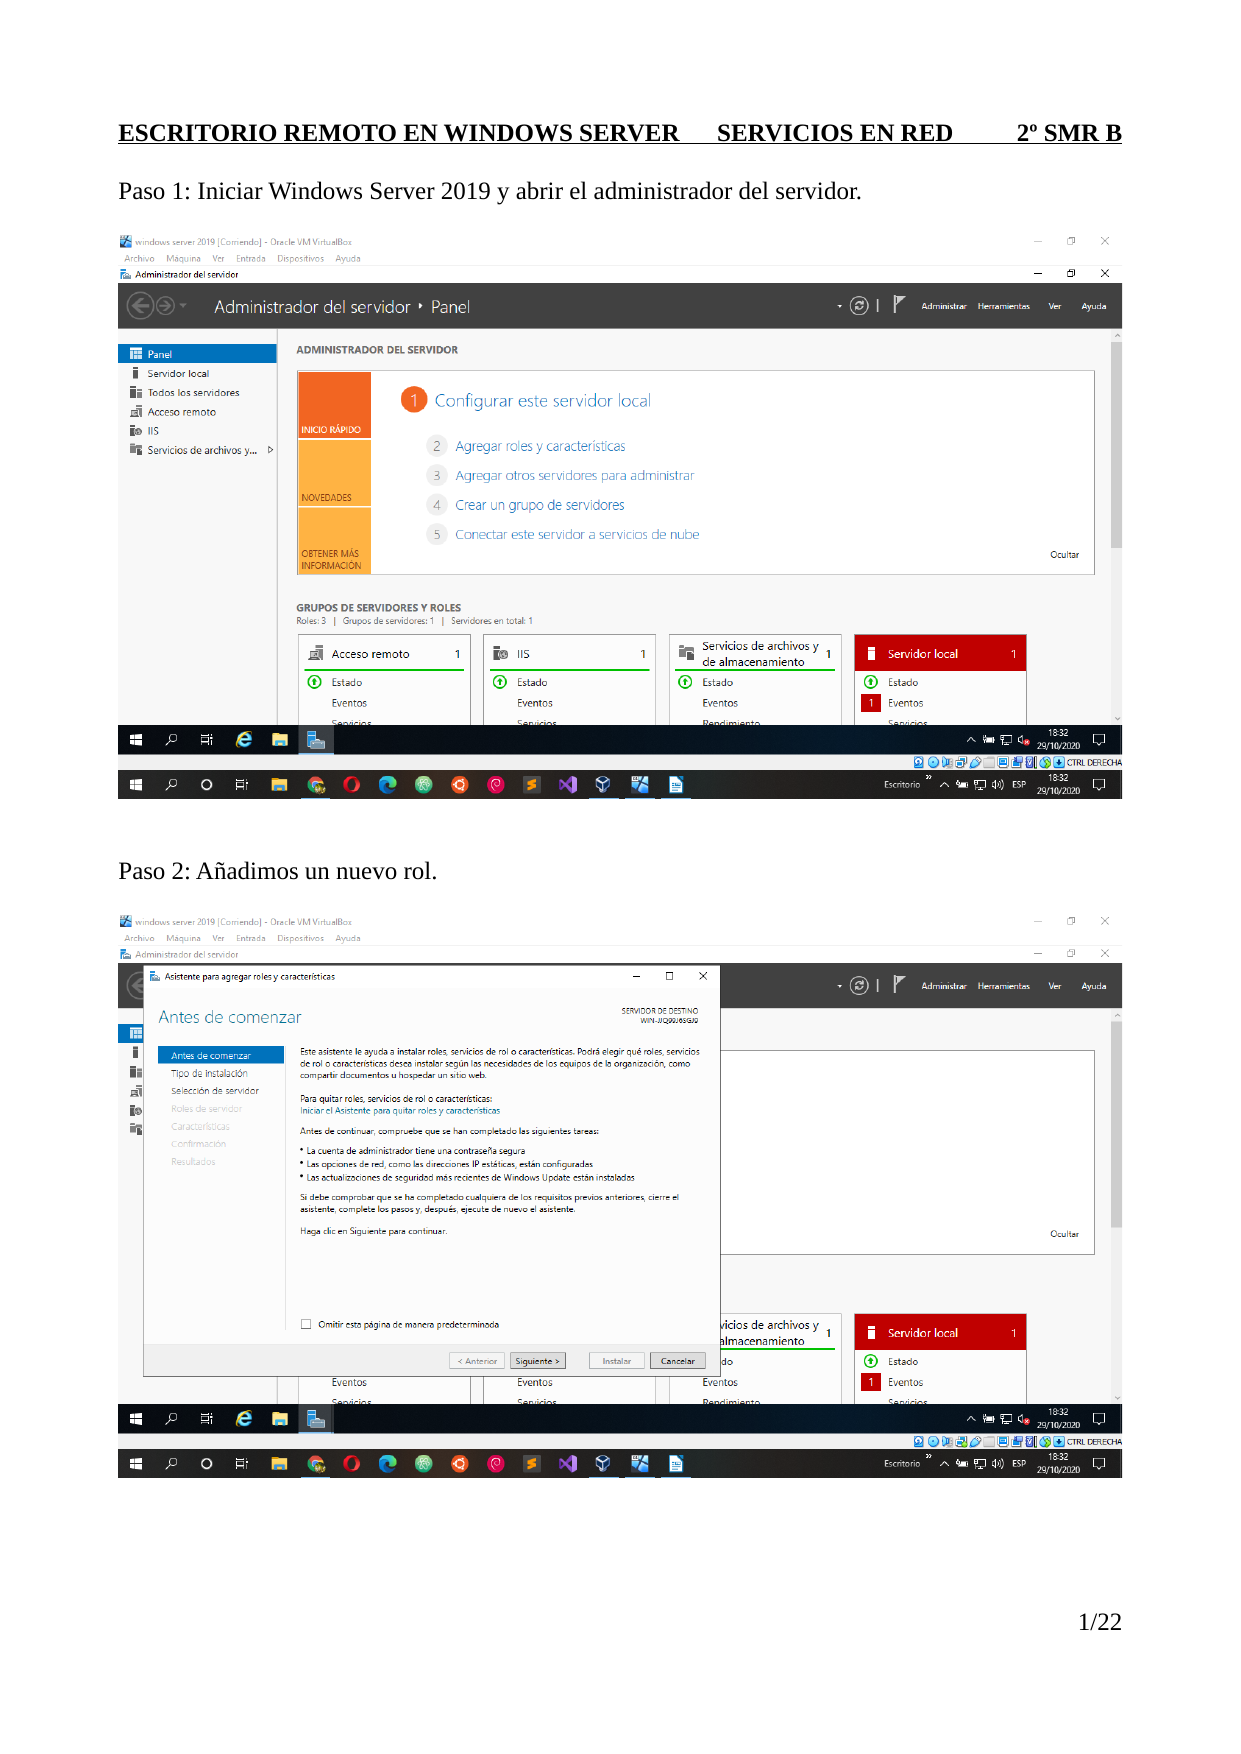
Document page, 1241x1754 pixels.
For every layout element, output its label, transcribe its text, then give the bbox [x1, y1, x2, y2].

text Paso 1: Iniciar Windows Server 2019 y abrir el administrador del servidor. [118, 176, 1122, 205]
picture [118, 913, 1123, 1478]
text Paso 2: Añadimos un nuevo rol. [118, 856, 1122, 884]
picture [118, 233, 1123, 799]
